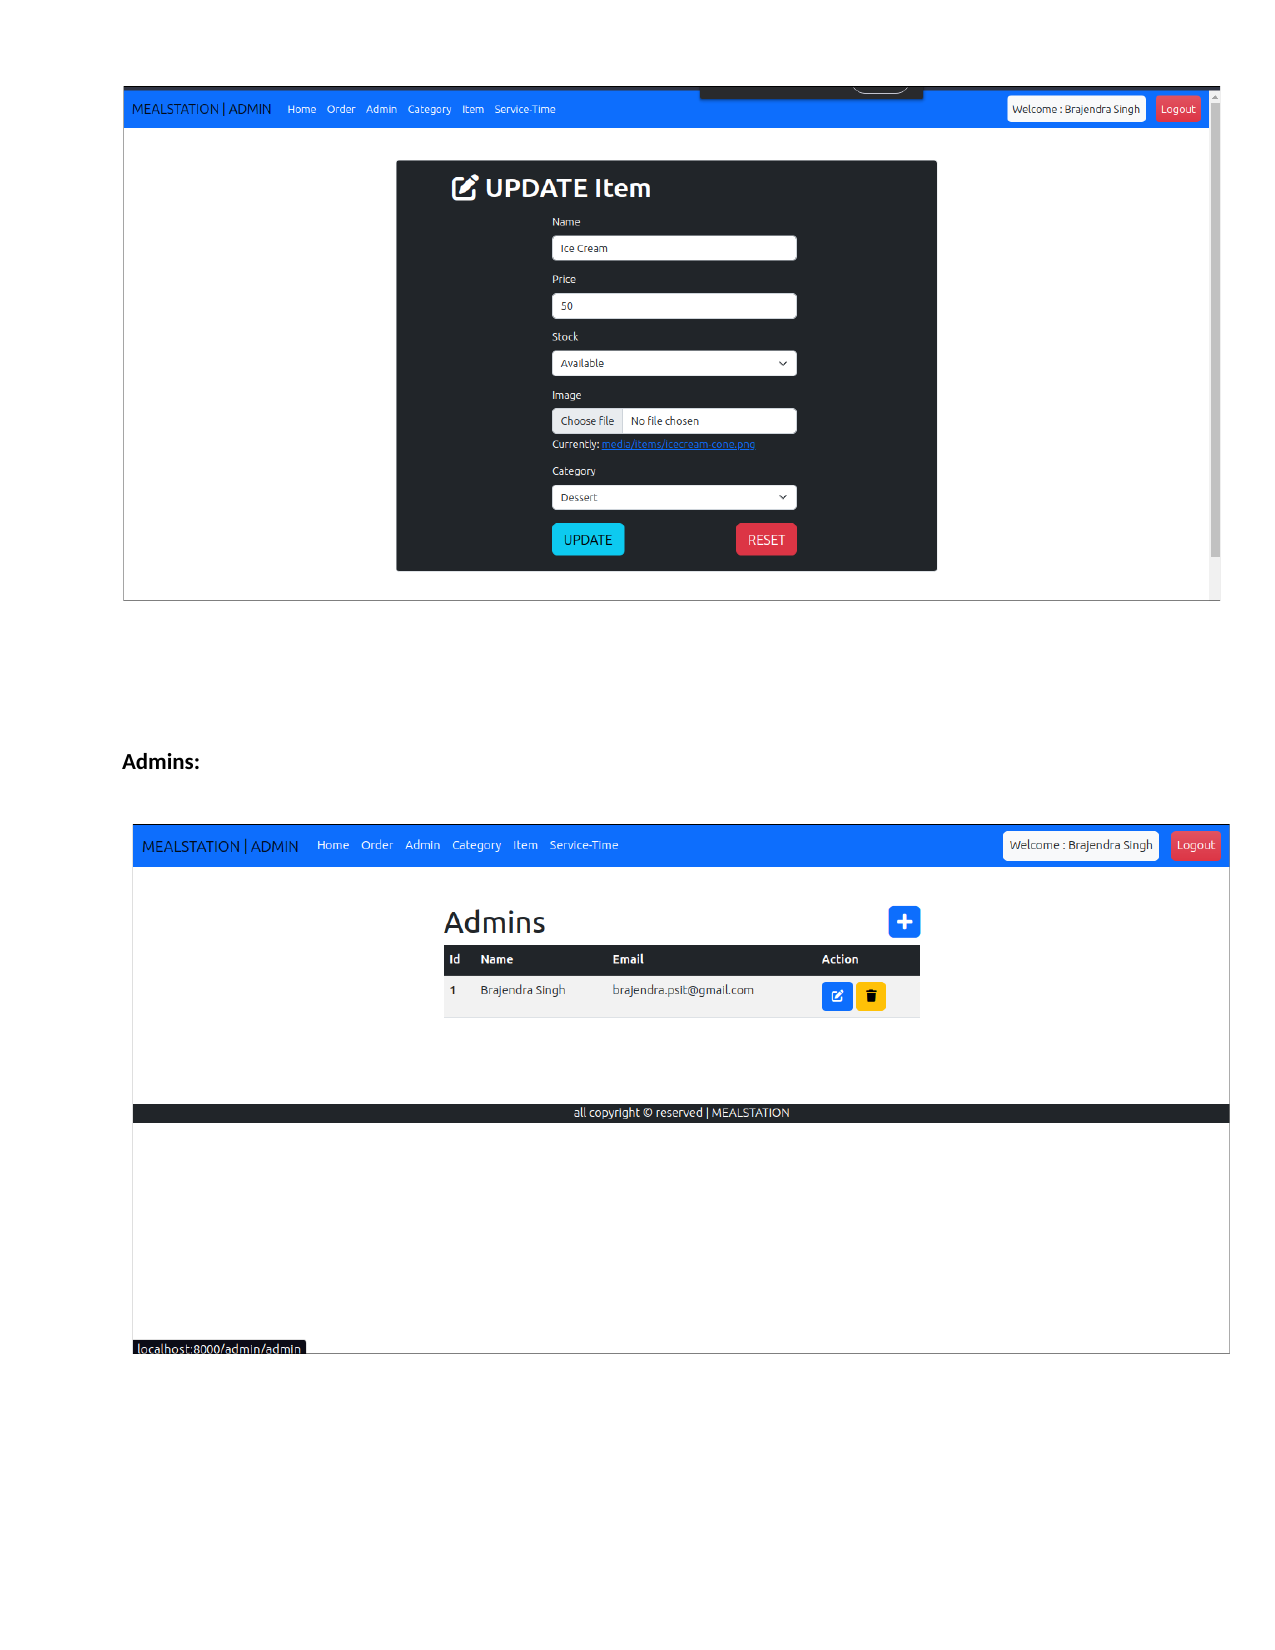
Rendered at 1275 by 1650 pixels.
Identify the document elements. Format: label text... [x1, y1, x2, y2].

picture [132, 824, 1230, 1354]
picture [123, 86, 1221, 601]
text Admins: [122, 747, 1219, 775]
